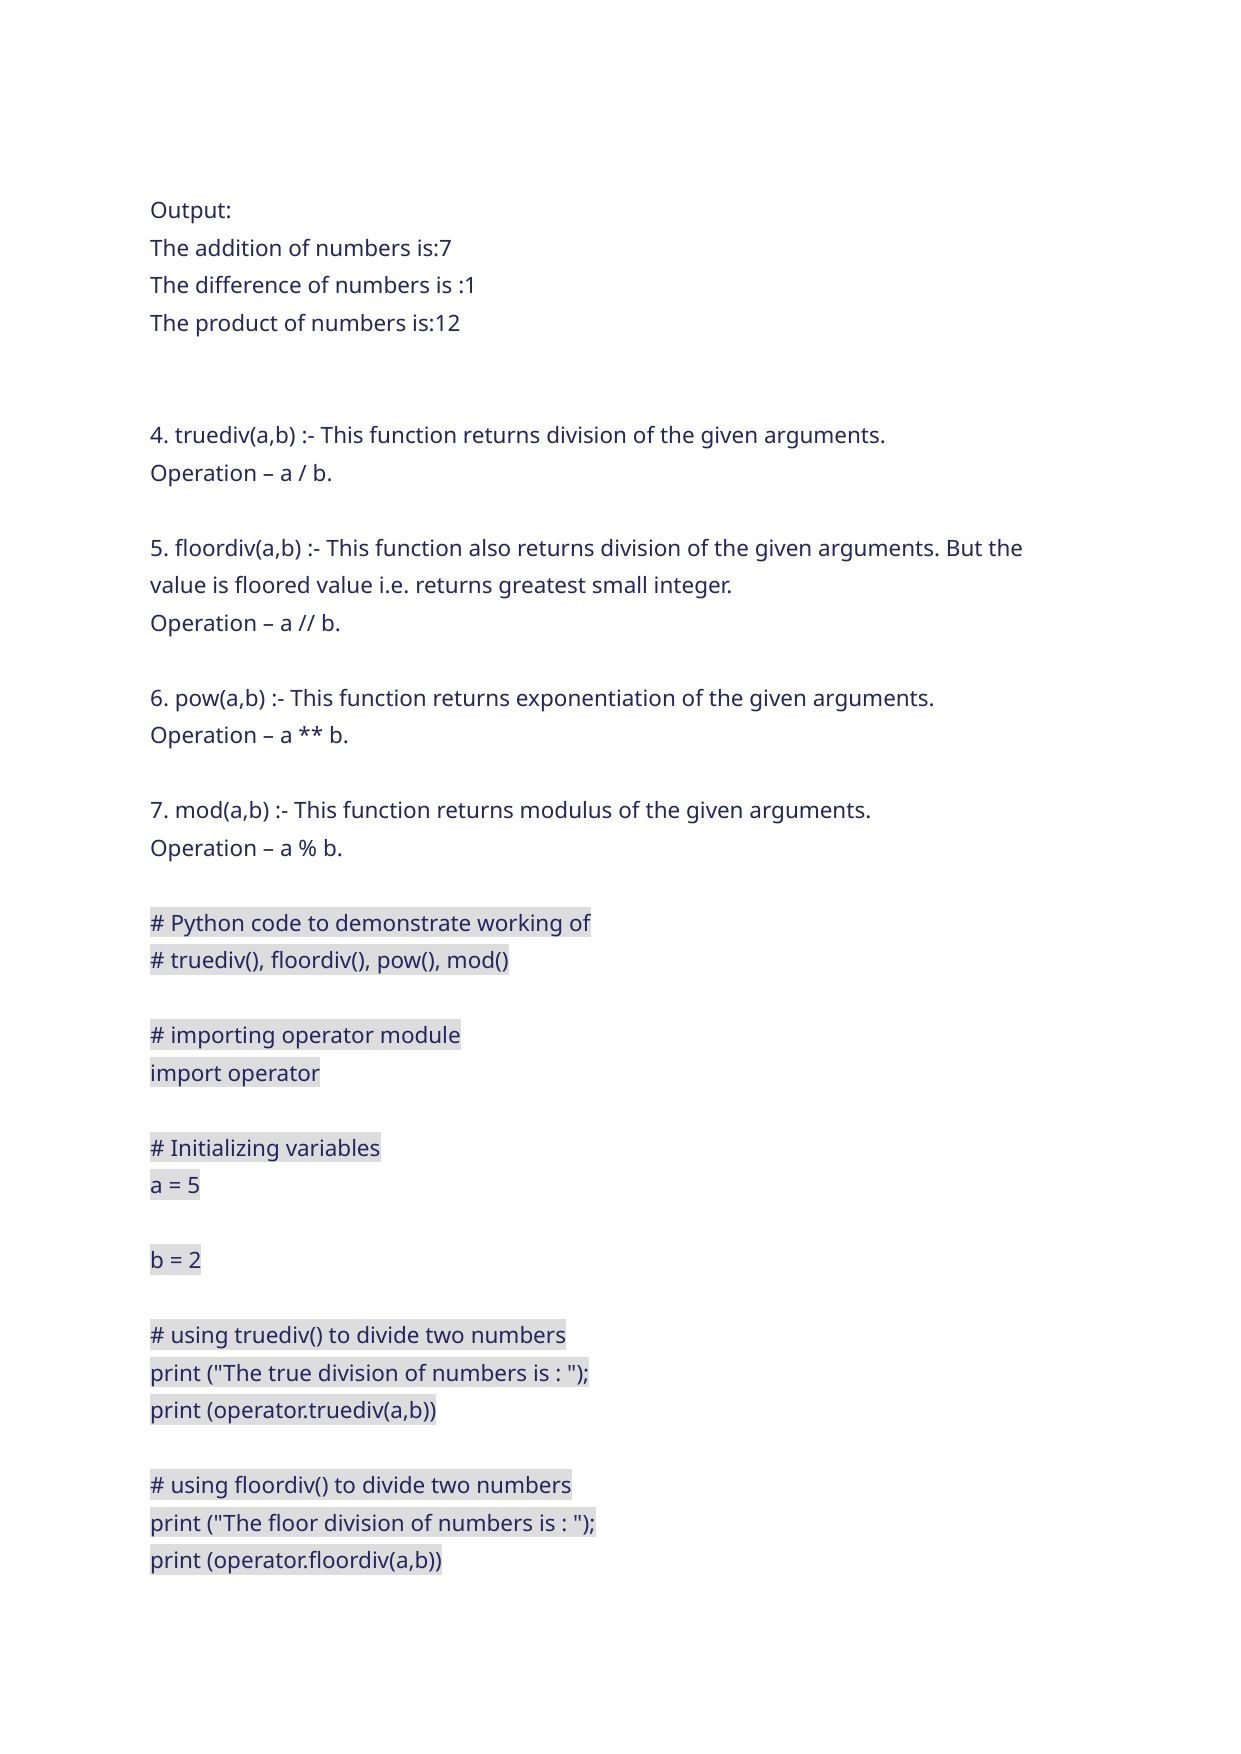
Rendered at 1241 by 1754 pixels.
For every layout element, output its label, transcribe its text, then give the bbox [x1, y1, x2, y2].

text print ("The floor division of numbers is : "); [150, 1500, 1053, 1537]
text print (operator.floordiv(a,b)) [150, 1537, 1053, 1575]
text # truediv(), floordiv(), pow(), mod() [150, 937, 1053, 975]
text The addition of numbers is:7 [150, 225, 1053, 262]
text Operation – a // b. [150, 600, 1053, 637]
text print (operator.truediv(a,b)) [150, 1387, 1053, 1425]
text The difference of numbers is :1 [150, 262, 1053, 300]
text 6. pow(a,b) :- This function returns exponentiation of the given arguments. [150, 675, 1053, 712]
text b = 2 [150, 1237, 1053, 1275]
text 7. mod(a,b) :- This function returns modulus of the given arguments. [150, 787, 1053, 825]
text 4. truediv(a,b) :- This function returns division of the given arguments. [150, 412, 1053, 450]
text a = 5 [150, 1162, 1053, 1200]
text Output: [150, 187, 1053, 225]
text # importing operator module [150, 1012, 1053, 1050]
text # using floordiv() to divide two numbers [150, 1462, 1053, 1500]
text Operation – a % b. [150, 825, 1053, 862]
text Operation – a / b. [150, 450, 1053, 487]
text The product of numbers is:12 [150, 300, 1053, 337]
text Operation – a ** b. [150, 712, 1053, 750]
text import operator [150, 1050, 1053, 1087]
text # Python code to demonstrate working of [150, 900, 1053, 937]
text # Initializing variables [150, 1125, 1053, 1162]
text # using truediv() to divide two numbers [150, 1312, 1053, 1350]
text print ("The true division of numbers is : "); [150, 1350, 1053, 1387]
text 5. floordiv(a,b) :- This function also returns division of the given arguments. But the value is floored value i.e. returns greatest small integer. [150, 525, 1053, 600]
